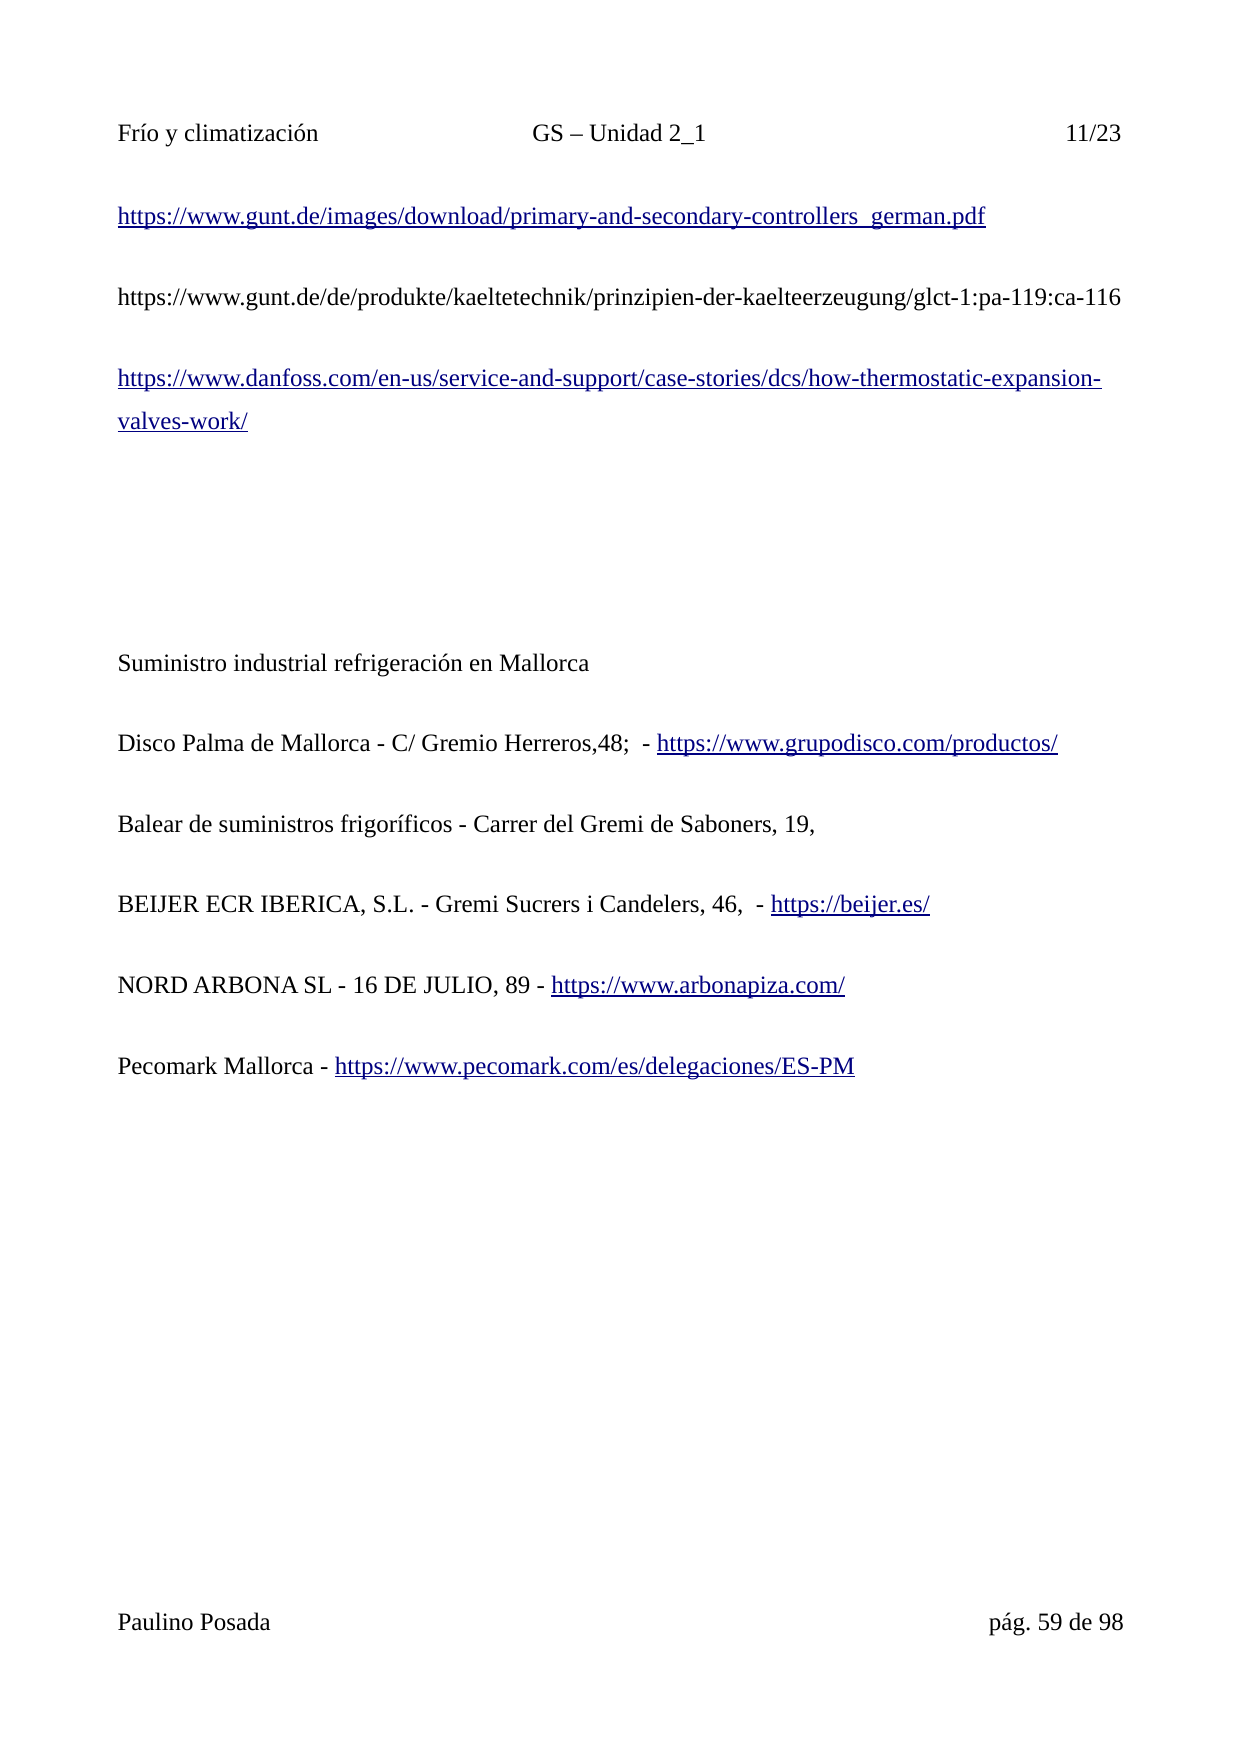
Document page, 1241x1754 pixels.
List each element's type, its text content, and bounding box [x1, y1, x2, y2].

text Suministro industrial refrigeración en Mallorca [117, 648, 1123, 676]
text BEIJER ECR IBERICA, S.L. - Gremi Sucrers i Candelers, 46, - https://beijer.es/ [117, 889, 1123, 918]
text https://www.gunt.de/images/download/primary-and-secondary-controllers_german.pdf [117, 201, 1123, 230]
text Pecomark Mallorca - https://www.pecomark.com/es/delegaciones/ES-PM [117, 1051, 1123, 1079]
text NORD ARBONA SL - 16 DE JULIO, 89 - https://www.arbonapiza.com/ [117, 970, 1123, 999]
text Balear de suministros frigoríficos - Carrer del Gremi de Saboners, 19, [117, 809, 1123, 838]
text https://www.danfoss.com/en-us/service-and-support/case-stories/dcs/how-thermostatic-expansion-valves-work/ [117, 363, 1123, 434]
text https://www.gunt.de/de/produkte/kaeltetechnik/prinzipien-der-kaelteerzeugung/glct-1:pa-119:ca-116 [117, 282, 1123, 311]
text Disco Palma de Mallorca - C/ Gremio Herreros,48; - https://www.grupodisco.com/productos/ [117, 728, 1123, 757]
